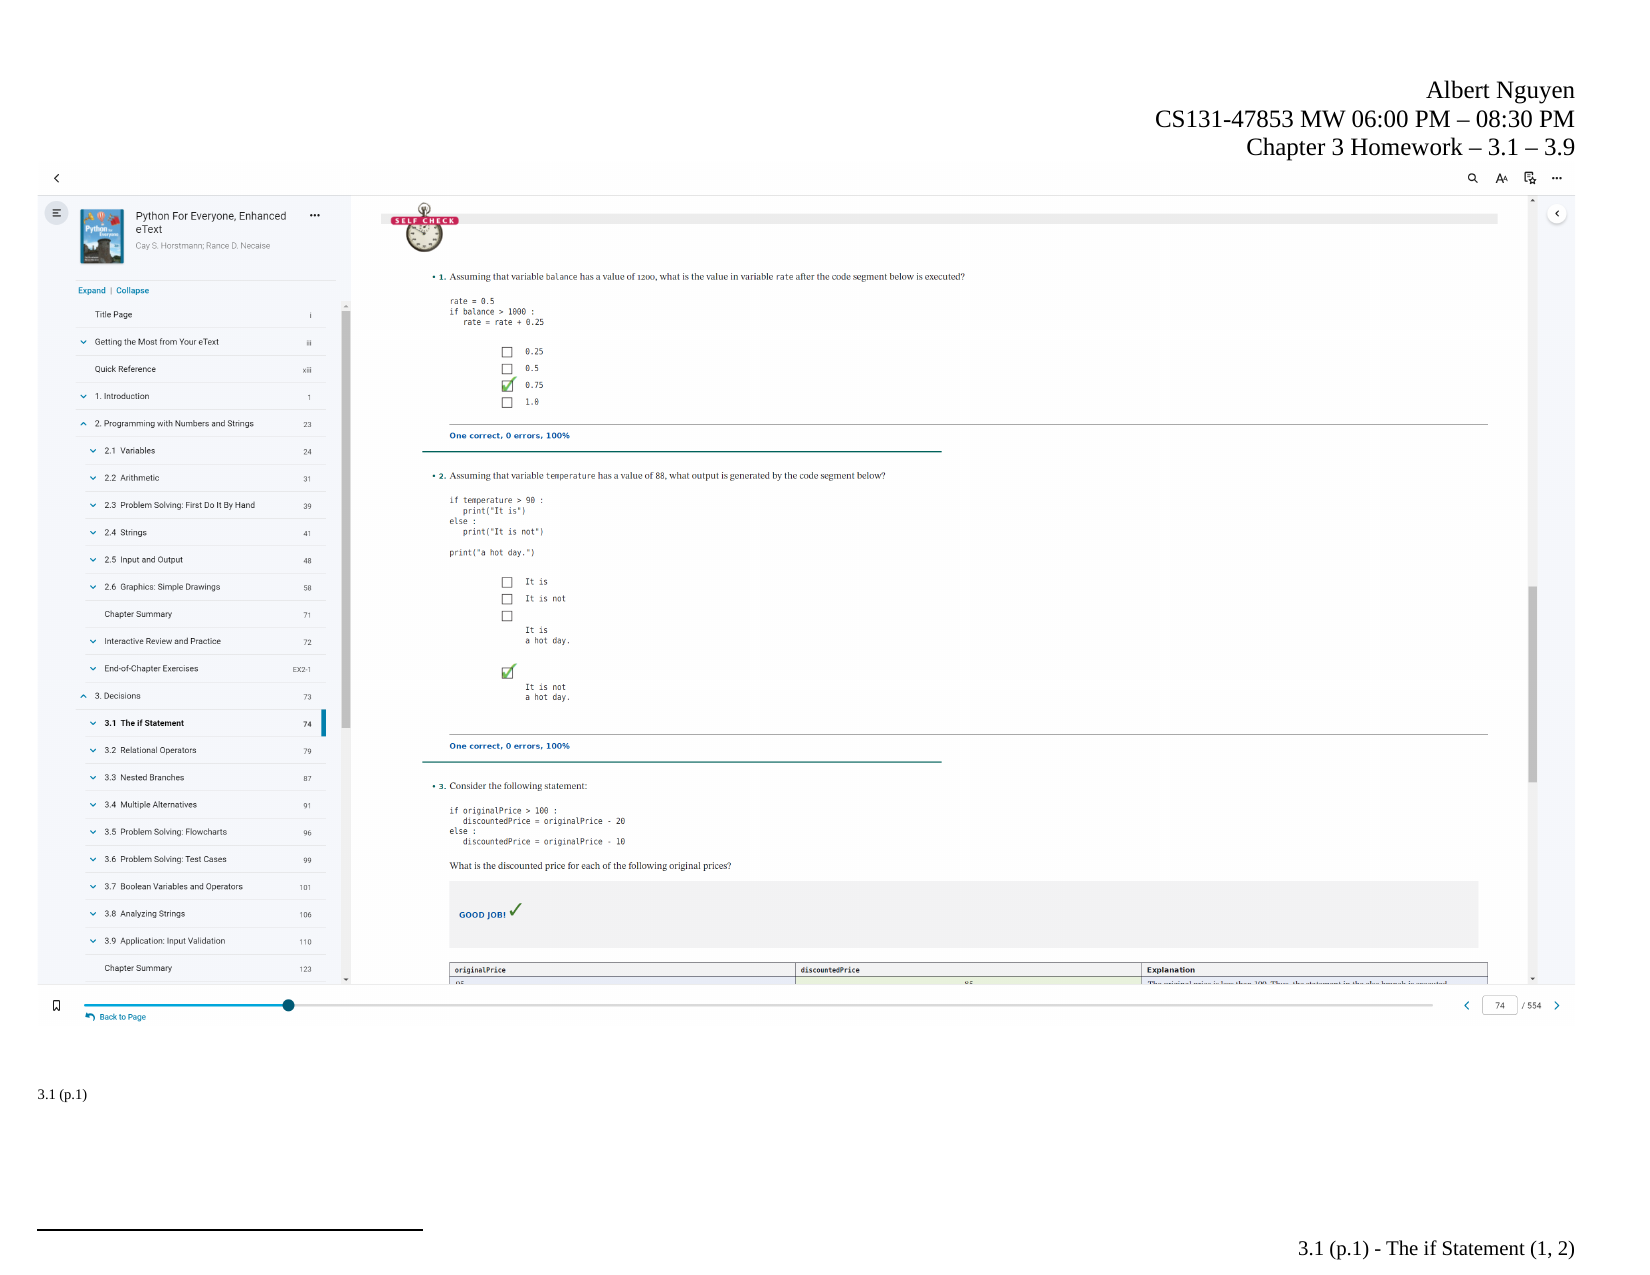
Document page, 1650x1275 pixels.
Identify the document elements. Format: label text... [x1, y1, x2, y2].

text - The if Statement (1, 2) [37, 1236, 1575, 1260]
picture [37, 161, 1575, 997]
